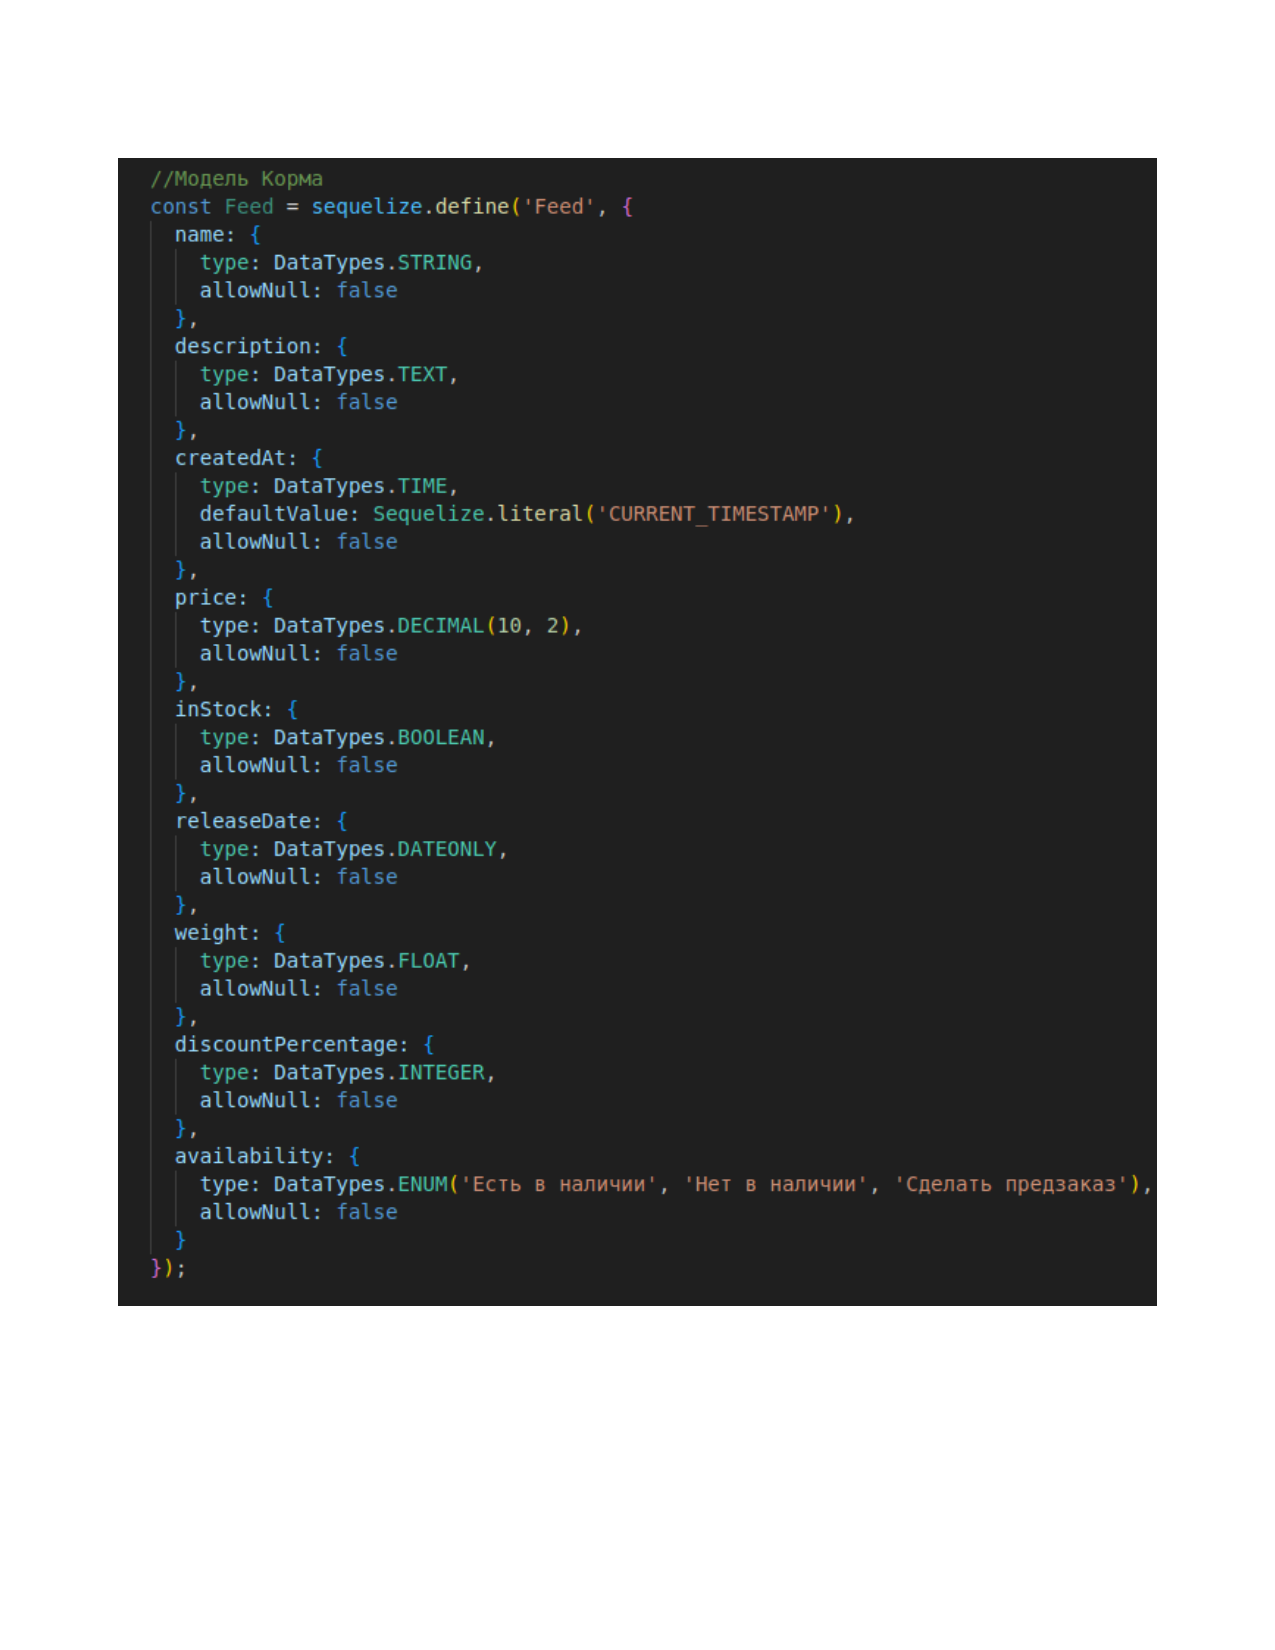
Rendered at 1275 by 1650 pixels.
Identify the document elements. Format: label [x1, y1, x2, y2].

picture [118, 158, 1157, 1306]
